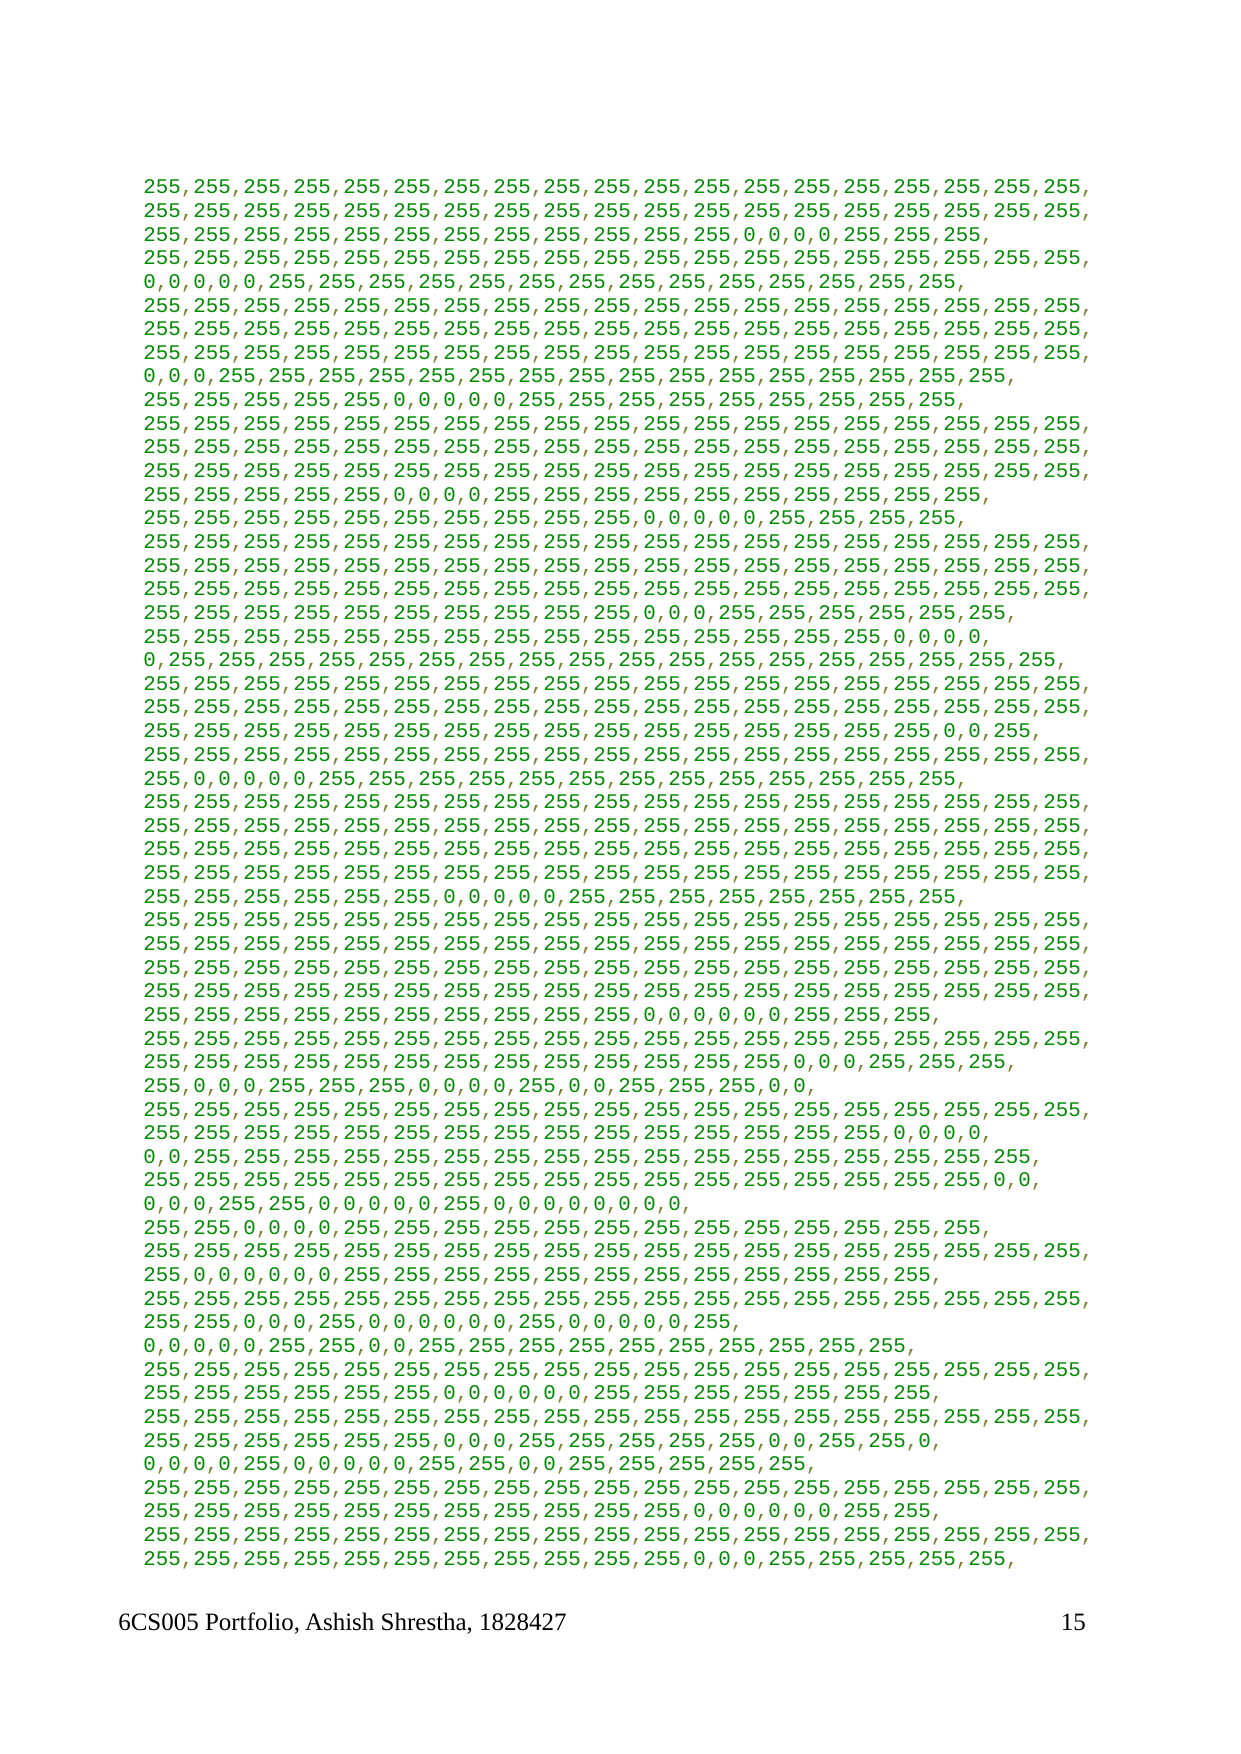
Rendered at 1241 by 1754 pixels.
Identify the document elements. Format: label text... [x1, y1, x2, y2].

text 255,255,255,255,255,255,255,255,255,255,255,255,255,0,0,0,255,255,255, [118, 1051, 1122, 1075]
text 255,255,255,255,255,255,255,255,255,255,255,255,255,255,255,255,255,255,255, [118, 1028, 1122, 1051]
text 255,255,255,255,255,255,255,255,255,255,255,255,255,255,255,255,255,255,255, [118, 1524, 1122, 1548]
text 255,255,255,255,255,255,255,255,255,255,255,255,255,255,255,255,0,0,255, [118, 720, 1122, 744]
text 255,255,255,255,255,255,255,255,255,255,255,255,255,255,255,255,255,255,255, [118, 413, 1122, 436]
text 0,0,0,0,0,255,255,255,255,255,255,255,255,255,255,255,255,255,255, [118, 271, 1122, 294]
text 255,255,255,255,255,255,255,255,255,255,255,255,255,255,255,255,255,255,255, [118, 294, 1122, 318]
text 255,255,255,255,255,0,0,0,0,255,255,255,255,255,255,255,255,255,255, [118, 484, 1122, 507]
text 255,255,255,255,255,255,255,255,255,255,255,255,255,255,255,255,255,255,255, [118, 909, 1122, 933]
text 255,255,255,255,255,255,255,255,255,255,255,255,255,255,255,255,255,255,255, [118, 342, 1122, 366]
text 0,0,0,0,255,0,0,0,0,0,255,255,0,0,255,255,255,255,255, [118, 1453, 1122, 1477]
text 255,255,255,255,255,255,255,255,255,255,255,255,255,255,255,255,255,255,255, [118, 247, 1122, 271]
text 255,0,0,0,0,0,255,255,255,255,255,255,255,255,255,255,255,255,255, [118, 767, 1122, 791]
text 0,0,0,0,0,255,255,0,0,255,255,255,255,255,255,255,255,255,255, [118, 1335, 1122, 1359]
text 255,255,255,255,255,255,255,255,255,255,255,255,255,255,255,255,255,255,255, [118, 318, 1122, 342]
text 255,255,255,255,255,255,255,255,255,255,255,255,0,0,0,0,255,255,255, [118, 224, 1122, 247]
text 255,255,255,255,255,255,255,255,255,255,255,255,255,255,255,255,255,255,255, [118, 1477, 1122, 1501]
text 255,255,255,255,255,255,255,255,255,255,255,255,255,255,255,255,255,255,255, [118, 200, 1122, 224]
text 255,255,255,255,255,255,255,255,255,255,255,255,255,255,255,0,0,0,0, [118, 626, 1122, 649]
text 255,255,255,255,255,255,255,255,255,255,255,255,255,255,255,255,255,255,255, [118, 460, 1122, 484]
text 255,255,255,255,255,255,255,255,255,255,255,255,255,255,255,255,255,255,255, [118, 815, 1122, 838]
text 255,255,255,255,255,255,255,255,255,255,255,255,255,255,255,255,255,255,255, [118, 1098, 1122, 1122]
text 255,255,255,255,255,255,255,255,255,255,255,255,255,255,255,255,255,255,255, [118, 555, 1122, 578]
text 255,255,255,255,255,255,0,0,0,0,0,255,255,255,255,255,255,255,255, [118, 886, 1122, 909]
text 255,255,255,255,255,255,255,255,255,255,255,255,255,255,255,255,255,255,255, [118, 862, 1122, 886]
text 255,255,255,255,255,255,255,255,255,255,255,255,255,255,255,0,0,0,0, [118, 1122, 1122, 1146]
text 0,0,0,255,255,0,0,0,0,0,255,0,0,0,0,0,0,0,0, [118, 1193, 1122, 1217]
text 255,255,255,255,255,255,255,255,255,255,255,255,255,255,255,255,255,255,255, [118, 838, 1122, 862]
text 255,255,0,0,0,0,255,255,255,255,255,255,255,255,255,255,255,255,255, [118, 1217, 1122, 1240]
text 255,0,0,0,0,0,0,255,255,255,255,255,255,255,255,255,255,255,255, [118, 1264, 1122, 1288]
text 255,0,0,0,255,255,255,0,0,0,0,255,0,0,255,255,255,0,0, [118, 1075, 1122, 1098]
text 255,255,255,255,255,255,0,0,0,0,0,0,255,255,255,255,255,255,255, [118, 1382, 1122, 1406]
text 255,255,255,255,255,0,0,0,0,0,255,255,255,255,255,255,255,255,255, [118, 389, 1122, 413]
text 255,255,255,255,255,255,255,255,255,255,255,0,0,0,0,0,0,255,255, [118, 1501, 1122, 1524]
text 255,255,255,255,255,255,255,255,255,255,255,255,255,255,255,255,255,0,0, [118, 1169, 1122, 1193]
text 255,255,255,255,255,255,255,255,255,255,255,255,255,255,255,255,255,255,255, [118, 980, 1122, 1004]
text 255,255,255,255,255,255,255,255,255,255,0,0,0,0,0,0,255,255,255, [118, 1004, 1122, 1028]
text 255,255,255,255,255,255,255,255,255,255,255,255,255,255,255,255,255,255,255, [118, 1406, 1122, 1429]
text 255,255,255,255,255,255,255,255,255,255,255,255,255,255,255,255,255,255,255, [118, 673, 1122, 697]
text 0,0,0,255,255,255,255,255,255,255,255,255,255,255,255,255,255,255,255, [118, 366, 1122, 389]
text 255,255,255,255,255,255,255,255,255,255,0,0,0,255,255,255,255,255,255, [118, 602, 1122, 626]
text 255,255,255,255,255,255,255,255,255,255,255,255,255,255,255,255,255,255,255, [118, 933, 1122, 957]
text 255,255,255,255,255,255,255,255,255,255,255,255,255,255,255,255,255,255,255, [118, 1240, 1122, 1264]
text 255,255,255,255,255,255,255,255,255,255,255,255,255,255,255,255,255,255,255, [118, 744, 1122, 767]
text 255,255,255,255,255,255,255,255,255,255,255,255,255,255,255,255,255,255,255, [118, 791, 1122, 815]
text 255,255,255,255,255,255,255,255,255,255,0,0,0,0,0,255,255,255,255, [118, 507, 1122, 531]
text 0,255,255,255,255,255,255,255,255,255,255,255,255,255,255,255,255,255,255, [118, 649, 1122, 673]
text 255,255,255,255,255,255,255,255,255,255,255,255,255,255,255,255,255,255,255, [118, 531, 1122, 555]
text 255,255,255,255,255,255,255,255,255,255,255,0,0,0,255,255,255,255,255, [118, 1548, 1122, 1571]
text 255,255,0,0,0,255,0,0,0,0,0,0,255,0,0,0,0,0,255, [118, 1311, 1122, 1335]
text 255,255,255,255,255,255,255,255,255,255,255,255,255,255,255,255,255,255,255, [118, 1359, 1122, 1382]
text 255,255,255,255,255,255,255,255,255,255,255,255,255,255,255,255,255,255,255, [118, 1288, 1122, 1311]
text 255,255,255,255,255,255,255,255,255,255,255,255,255,255,255,255,255,255,255, [118, 176, 1122, 200]
text 255,255,255,255,255,255,255,255,255,255,255,255,255,255,255,255,255,255,255, [118, 957, 1122, 980]
text 255,255,255,255,255,255,255,255,255,255,255,255,255,255,255,255,255,255,255, [118, 578, 1122, 602]
text 255,255,255,255,255,255,0,0,0,255,255,255,255,255,0,0,255,255,0, [118, 1429, 1122, 1453]
text 255,255,255,255,255,255,255,255,255,255,255,255,255,255,255,255,255,255,255, [118, 436, 1122, 460]
text 255,255,255,255,255,255,255,255,255,255,255,255,255,255,255,255,255,255,255, [118, 697, 1122, 720]
text 0,0,255,255,255,255,255,255,255,255,255,255,255,255,255,255,255,255,255, [118, 1146, 1122, 1169]
